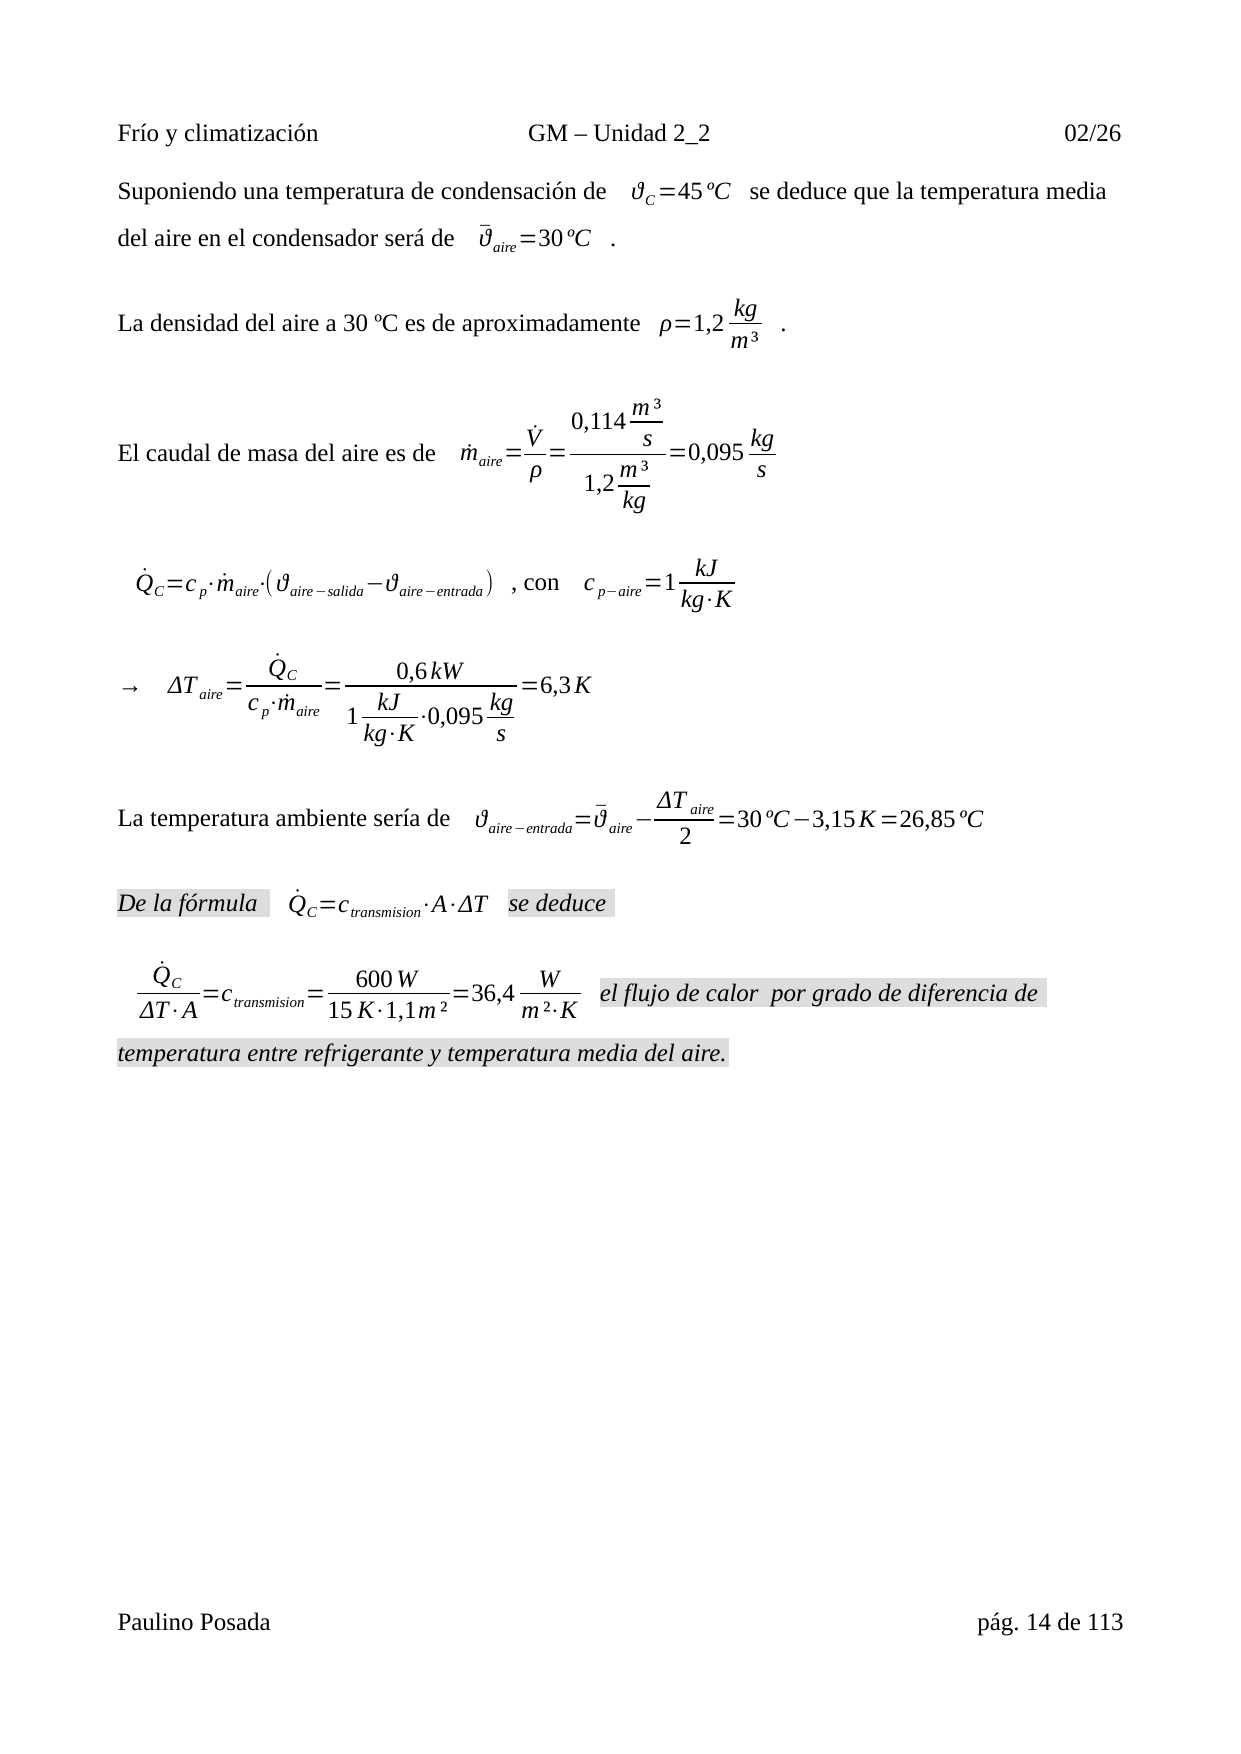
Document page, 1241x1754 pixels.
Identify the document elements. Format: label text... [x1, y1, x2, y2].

text → [117, 652, 1123, 747]
text De la fórmula se deduce [117, 888, 1123, 921]
text El caudal de masa del aire es de [117, 393, 1123, 515]
text el flujo de calor por grado de diferencia de temperatura entre refrigerante y temperatura media del aire. [117, 960, 1123, 1067]
text La densidad del aire a 30 ºC es de aproximadamente. [117, 295, 1123, 354]
text La temperatura ambiente sería de [117, 786, 1123, 849]
text Suponiendo una temperatura de condensación de se deduce que la temperatura media del aire en el condensador será de . [117, 176, 1123, 256]
text , con [117, 554, 1123, 613]
